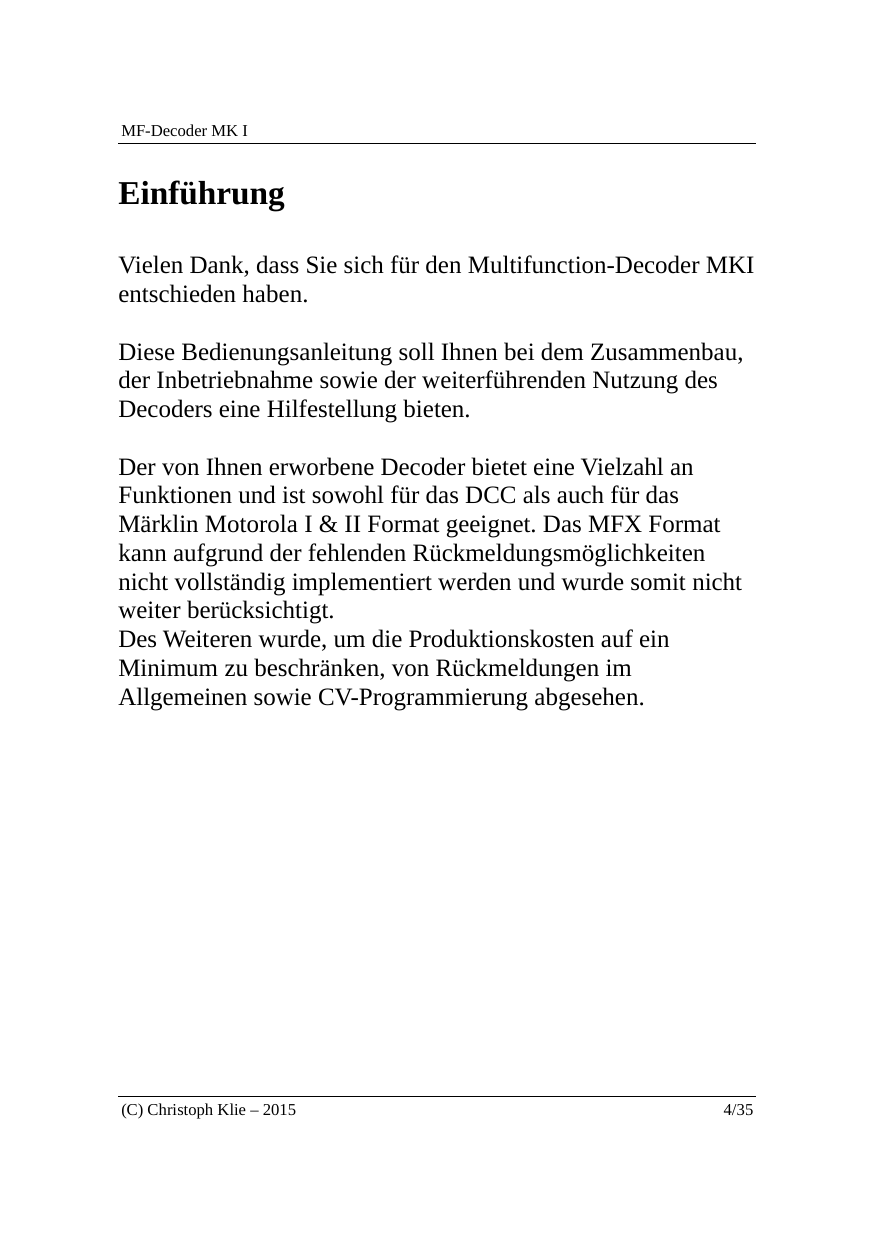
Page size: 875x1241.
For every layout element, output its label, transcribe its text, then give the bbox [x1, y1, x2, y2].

text Einführung [118, 174, 756, 212]
text entschieden haben. [118, 279, 756, 308]
text Der von Ihnen erworbene Decoder bietet eine Vielzahl an Funktionen und ist sowohl für das DCC als auch für das Märklin Motorola I & II Format geeignet. Das MFX Format kann aufgrund der fehlenden Rückmeldungsmöglichkeiten nicht vollständig implementiert werden und wurde somit nicht weiter berücksichtigt. [118, 452, 756, 624]
text Des Weiteren wurde, um die Produktionskosten auf ein Minimum zu beschränken, von Rückmeldungen im Allgemeinen sowie CV-Programmierung abgesehen. [118, 624, 756, 710]
text Diese Bedienungsanleitung soll Ihnen bei dem Zusammenbau, der Inbetriebnahme sowie der weiterführenden Nutzung des Decoders eine Hilfestellung bieten. [118, 337, 756, 423]
text Vielen Dank, dass Sie sich für den Multifunction-Decoder MKI [118, 250, 756, 279]
